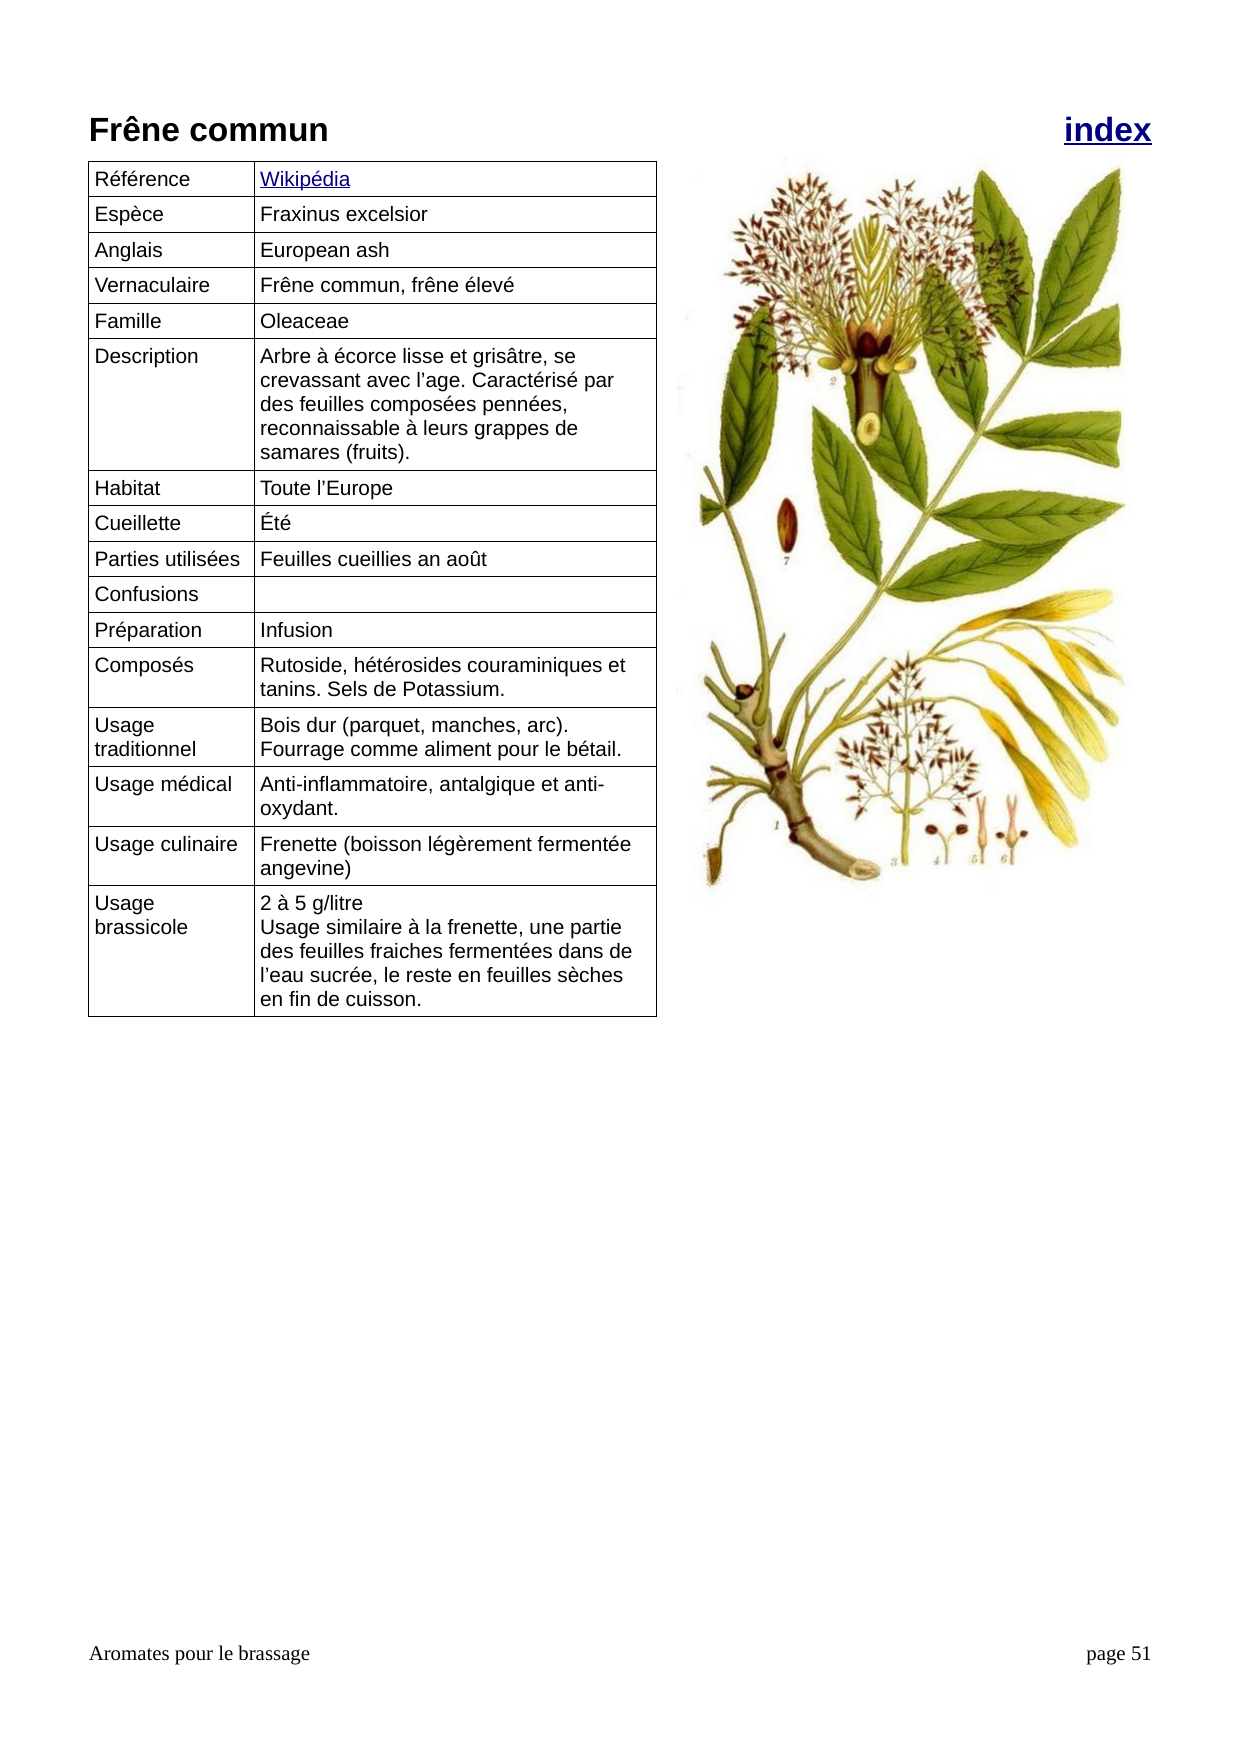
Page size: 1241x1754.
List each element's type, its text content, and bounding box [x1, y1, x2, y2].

table_cell 2 à 5 g/litre Usage similaire à la frenette, une partie des feuilles fraiches fermentées dans de l’eau sucrée, le reste en feuilles sèches en fin de cuisson. [255, 886, 656, 1016]
table_cell Anglais [89, 233, 254, 267]
table_cell Préparation [89, 613, 254, 647]
table_header Référence [89, 162, 254, 196]
table_cell Été [255, 506, 656, 541]
table_cell Usage culinaire [89, 827, 254, 885]
table_cell Habitat [89, 471, 254, 505]
table_cell Parties utilisées [89, 542, 254, 576]
table_header Wikipédia [255, 162, 656, 196]
table_cell Composés [89, 648, 254, 707]
table_cell Vernaculaire [89, 268, 254, 303]
subtitle Frêne commun index [88, 109, 1152, 148]
table_cell Usage médical [89, 767, 254, 826]
table_cell Frêne commun, frêne élevé [255, 268, 656, 303]
table_cell Anti-inflammatoire, antalgique et anti-oxydant. [255, 767, 656, 826]
table_cell Frenette (boisson légèrement fermentée angevine) [255, 827, 656, 885]
table_cell Confusions [89, 577, 254, 612]
table_cell Rutoside, hétérosides couraminiques et tanins. Sels de Potassium. [255, 648, 656, 707]
table_cell Bois dur (parquet, manches, arc). Fourrage comme aliment pour le bétail. [255, 708, 656, 766]
table_cell Description [89, 339, 254, 469]
table_cell Arbre à écorce lisse et grisâtre, se crevassant avec l’age. Caractérisé par des feuilles composées pennées, reconnaissable à leurs grappes de samares (fruits). [255, 339, 656, 469]
table_cell Infusion [255, 613, 656, 647]
table_cell Usage traditionnel [89, 708, 254, 766]
table_cell Famille [89, 304, 254, 338]
table_cell Cueillette [89, 506, 254, 541]
table_cell Toute l’Europe [255, 471, 656, 505]
table_cell Feuilles cueillies an août [255, 542, 656, 576]
table_cell [255, 577, 656, 612]
table_cell Fraxinus excelsior [255, 197, 656, 232]
table_cell Espèce [89, 197, 254, 232]
table_cell Oleaceae [255, 304, 656, 338]
picture [676, 157, 1146, 919]
table_cell Usage brassicole [89, 886, 254, 1016]
table_cell European ash [255, 233, 656, 267]
